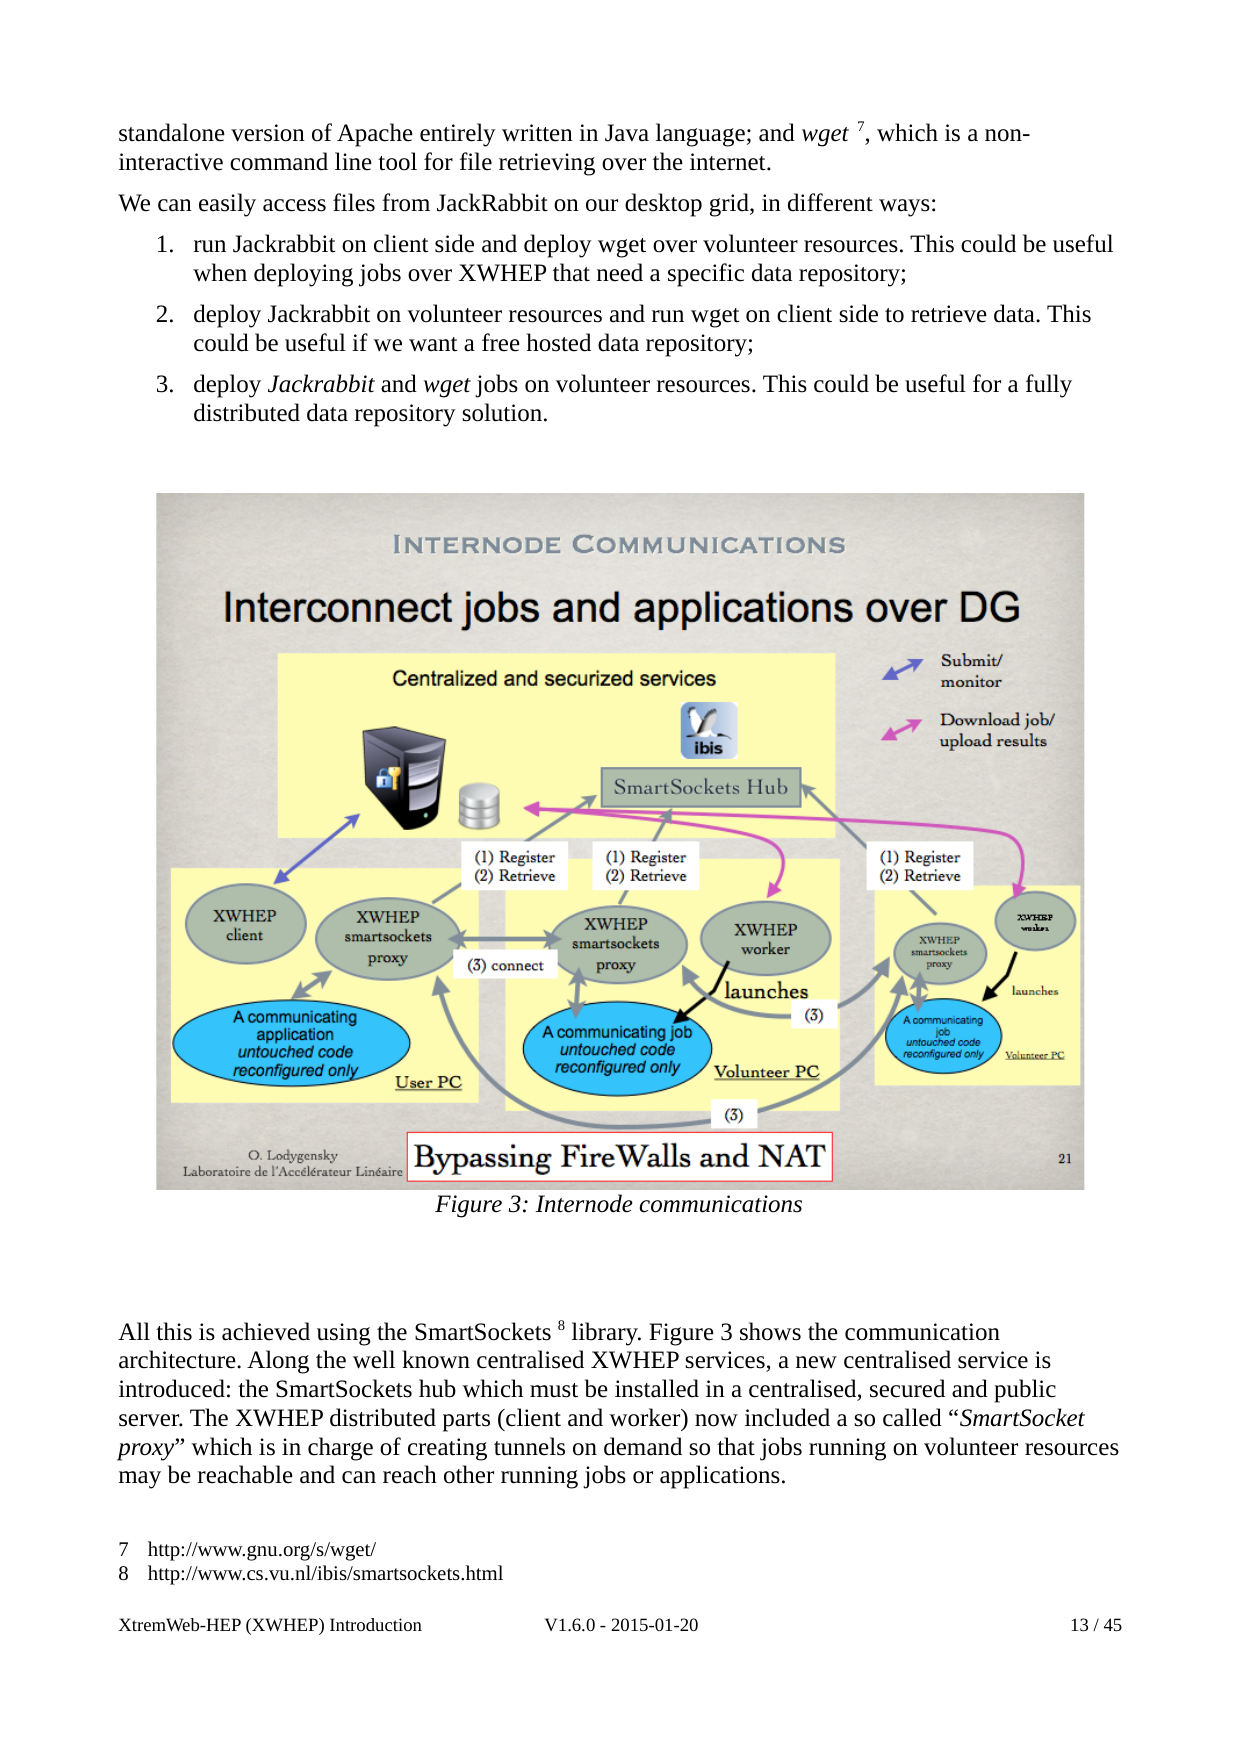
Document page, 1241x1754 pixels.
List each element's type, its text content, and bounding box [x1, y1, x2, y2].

list deploy Jackrabbit on volunteer resources and run wget on client side to retrieve data. This could be useful if we want a free hosted data repository; [156, 299, 1122, 357]
picture [156, 493, 1085, 1190]
text http://www.gnu.org/s/wget/ [118, 1537, 1122, 1561]
list deploy Jackrabbit and wget jobs on volunteer resources. This could be useful for a fully distributed data repository solution. [156, 369, 1122, 427]
text Let explain all that by examples. Suppose we have two applications: JackRabbit , which is a standalone version of Apache entirely written in Java language; and wget , which is a non-interactive command line tool for file retrieving over the internet. [118, 118, 1122, 176]
text All this is achieved using the SmartSockets library. Figure 3 shows the communication architecture. Along the well known centralised XWHEP services, a new centralised service is introduced: the SmartSockets hub which must be installed in a centralised, secured and public server. The XWHEP distributed parts (client and worker) now included a so called “SmartSocket proxy” which is in charge of creating tunnels on demand so that jobs running on volunteer resources may be reachable and can reach other running jobs or applications. [118, 1317, 1122, 1489]
text Figure 3: Internode communications [156, 1190, 1084, 1218]
list run Jackrabbit on client side and deploy wget over volunteer resources. This could be useful when deploying jobs over XWHEP that need a specific data repository; [156, 229, 1122, 287]
text We can easily access files from JackRabbit on our desktop grid, in different ways: [118, 188, 1122, 217]
text http://www.cs.vu.nl/ibis/smartsockets.html [118, 1561, 1122, 1585]
